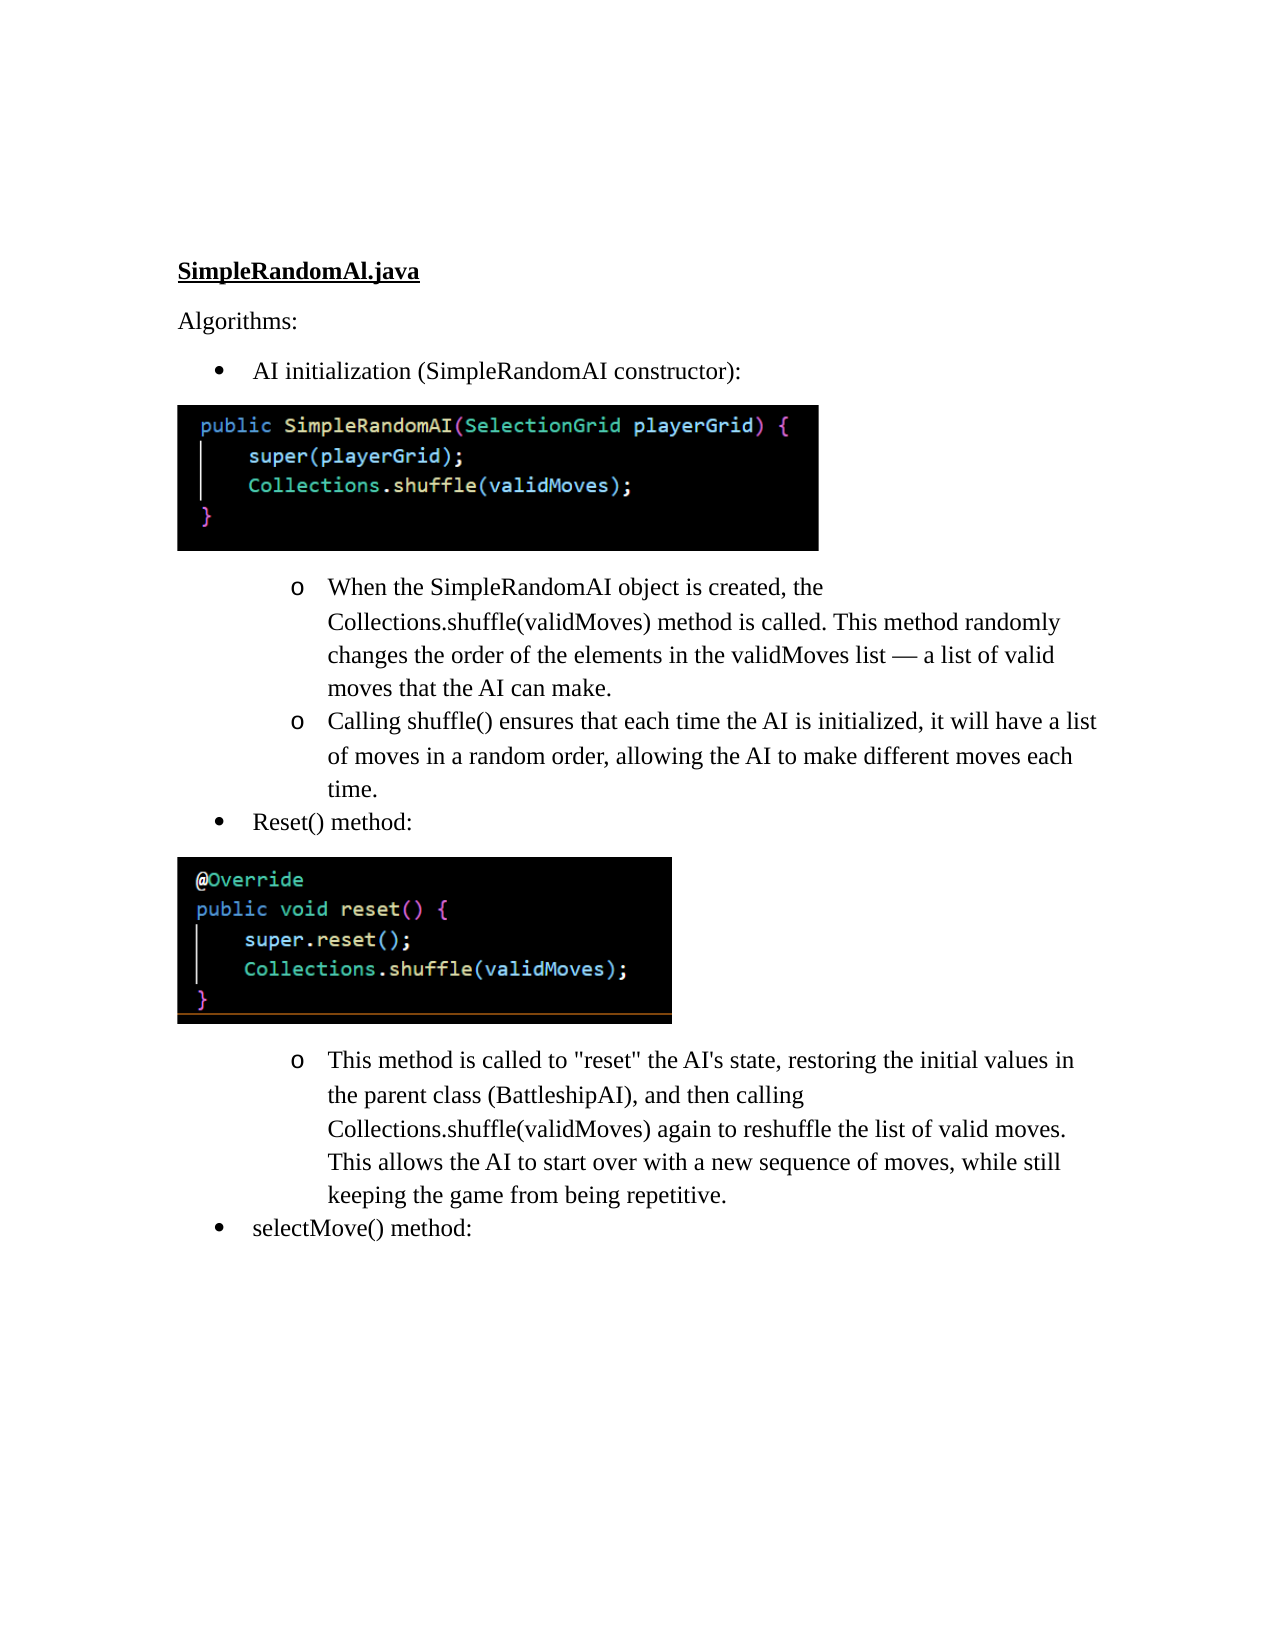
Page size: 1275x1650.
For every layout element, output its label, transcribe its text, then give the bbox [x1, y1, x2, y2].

list When the SimpleRandomAI object is created, the Collections.shuffle(validMoves) method is called. This method randomly changes the order of the elements in the validMoves list — a list of valid moves that the AI ​​can make. [290, 572, 1098, 702]
list AI initialization (SimpleRandomAI constructor): [215, 356, 1098, 384]
text Algorithms: [177, 306, 1098, 335]
list selectMove() method: [215, 1213, 1098, 1241]
list Reset() method: [215, 807, 1098, 836]
text SimpleRandomAl.java [177, 256, 1098, 285]
list Calling shuffle() ensures that each time the AI ​​is initialized, it will have a list of moves in a random order, allowing the AI ​​to make different moves each time. [290, 706, 1098, 803]
list This method is called to "reset" the AI's state, restoring the initial values ​​in the parent class (BattleshipAI), and then calling Collections.shuffle(validMoves) again to reshuffle the list of valid moves. This allows the AI ​​to start over with a new sequence of moves, while still keeping the game from being repetitive. [290, 1046, 1098, 1208]
